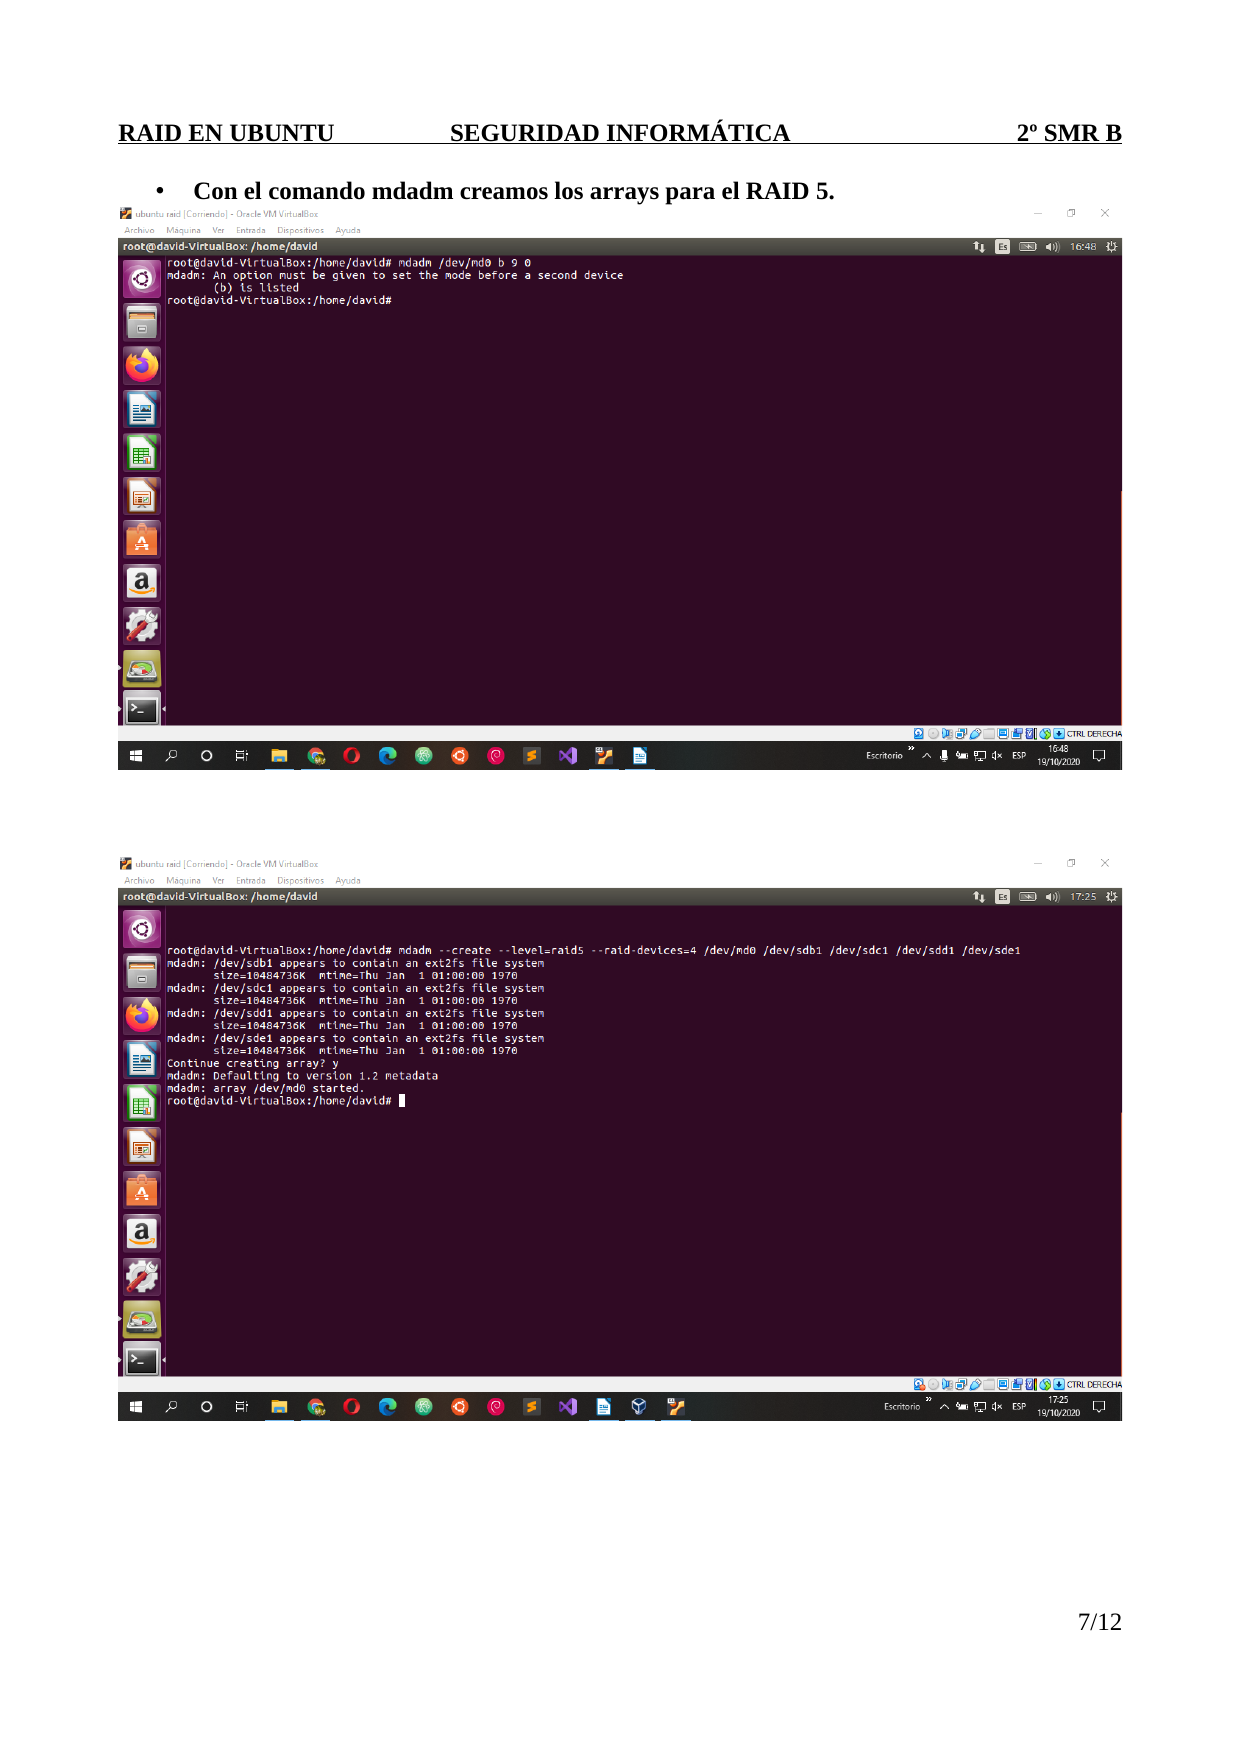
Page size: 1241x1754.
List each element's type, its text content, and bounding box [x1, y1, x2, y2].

picture [118, 855, 1123, 1421]
list Con el comando mdadm creamos los arrays para el RAID 5. [156, 176, 1122, 205]
picture [118, 205, 1123, 770]
